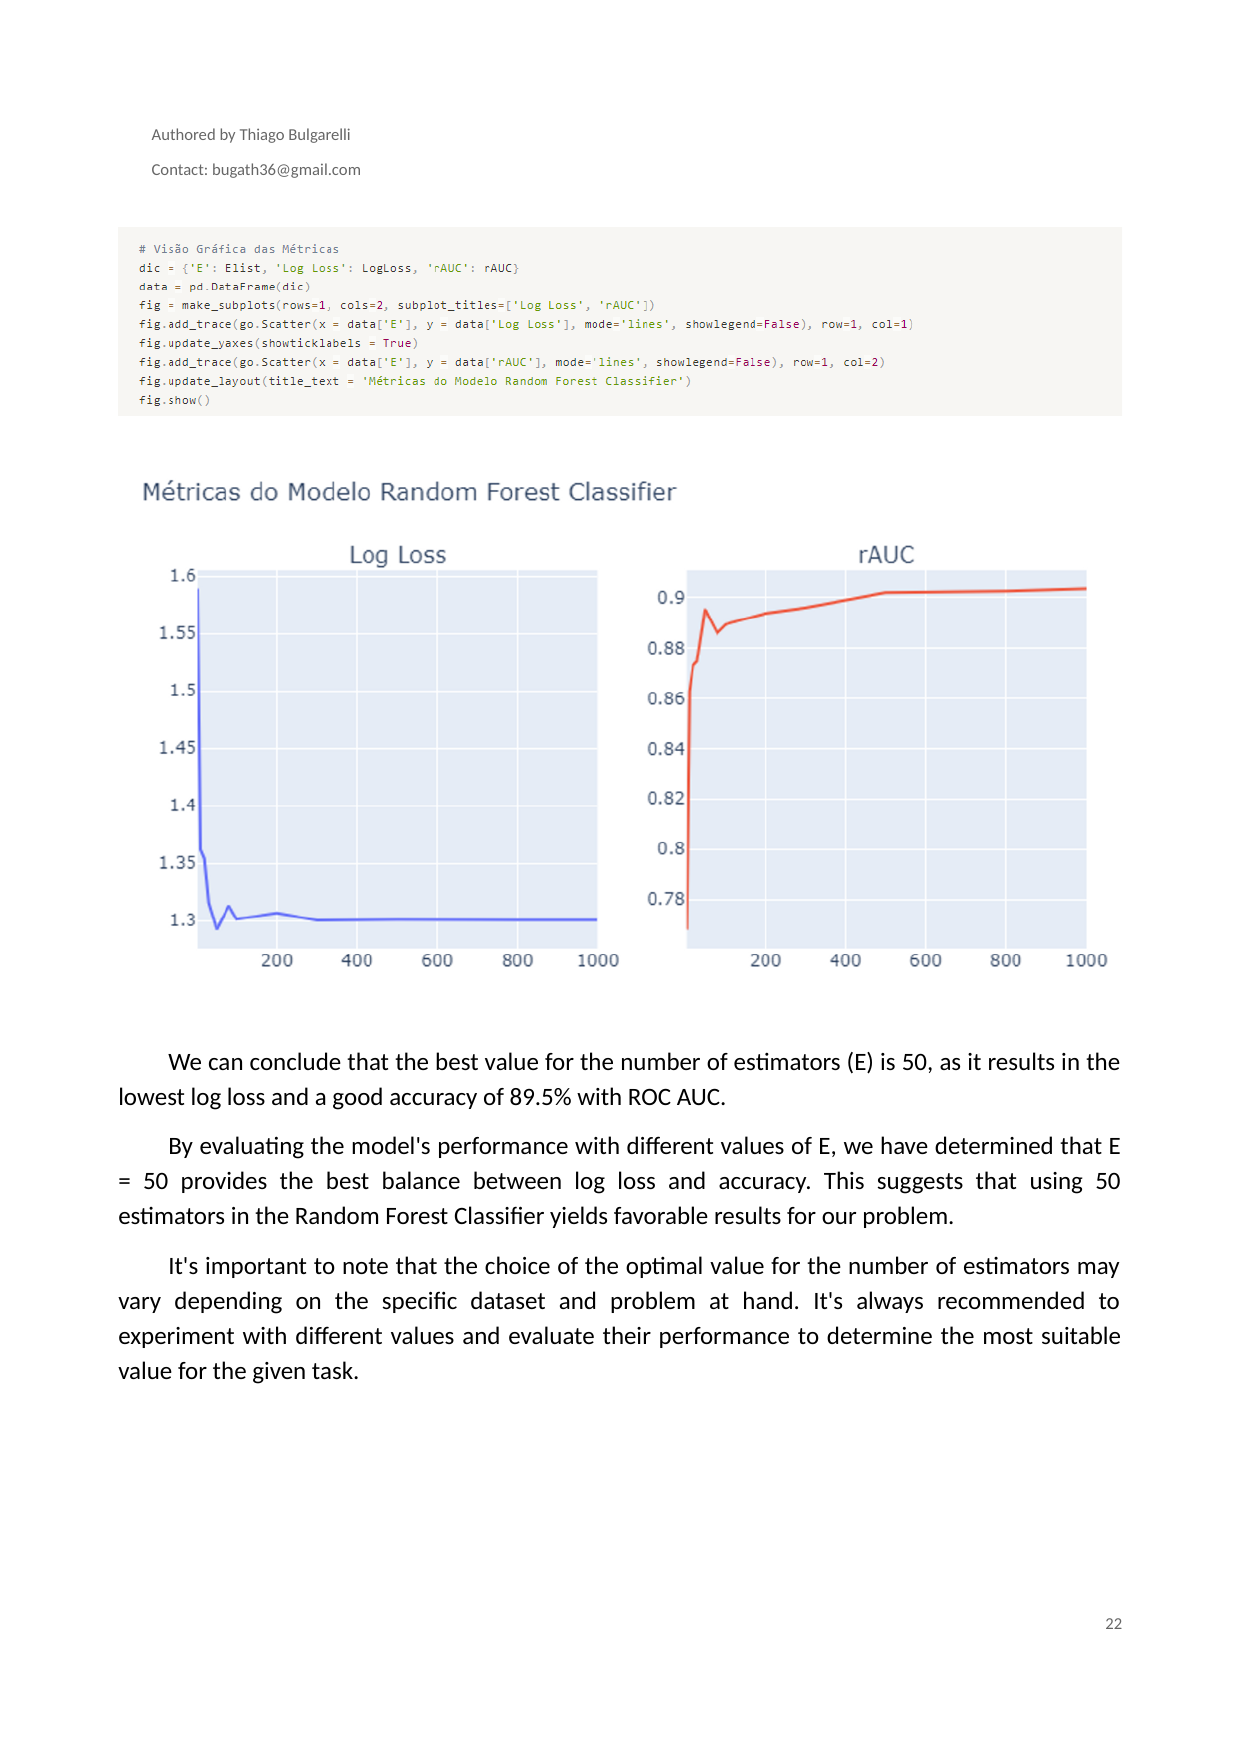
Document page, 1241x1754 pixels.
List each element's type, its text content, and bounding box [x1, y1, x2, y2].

text It's important to note that the choice of the optimal value for the number of estimators may vary depending on the specific dataset and problem at hand. It's always recommended to experiment with different values and evaluate their performance to determine the most suitable value for the given task. [118, 1250, 1122, 1386]
picture [118, 470, 1123, 992]
text We can conclude that the best value for the number of estimators (E) is 50, as it results in the lowest log loss and a good accuracy of 89.5% with ROC AUC. [118, 1046, 1122, 1111]
picture [118, 227, 1123, 416]
text By evaluating the model's performance with different values of E, we have determined that E = 50 provides the best balance between log loss and accuracy. This suggests that using 50 estimators in the Random Forest Classifier yields favorable results for our problem. [118, 1131, 1122, 1231]
